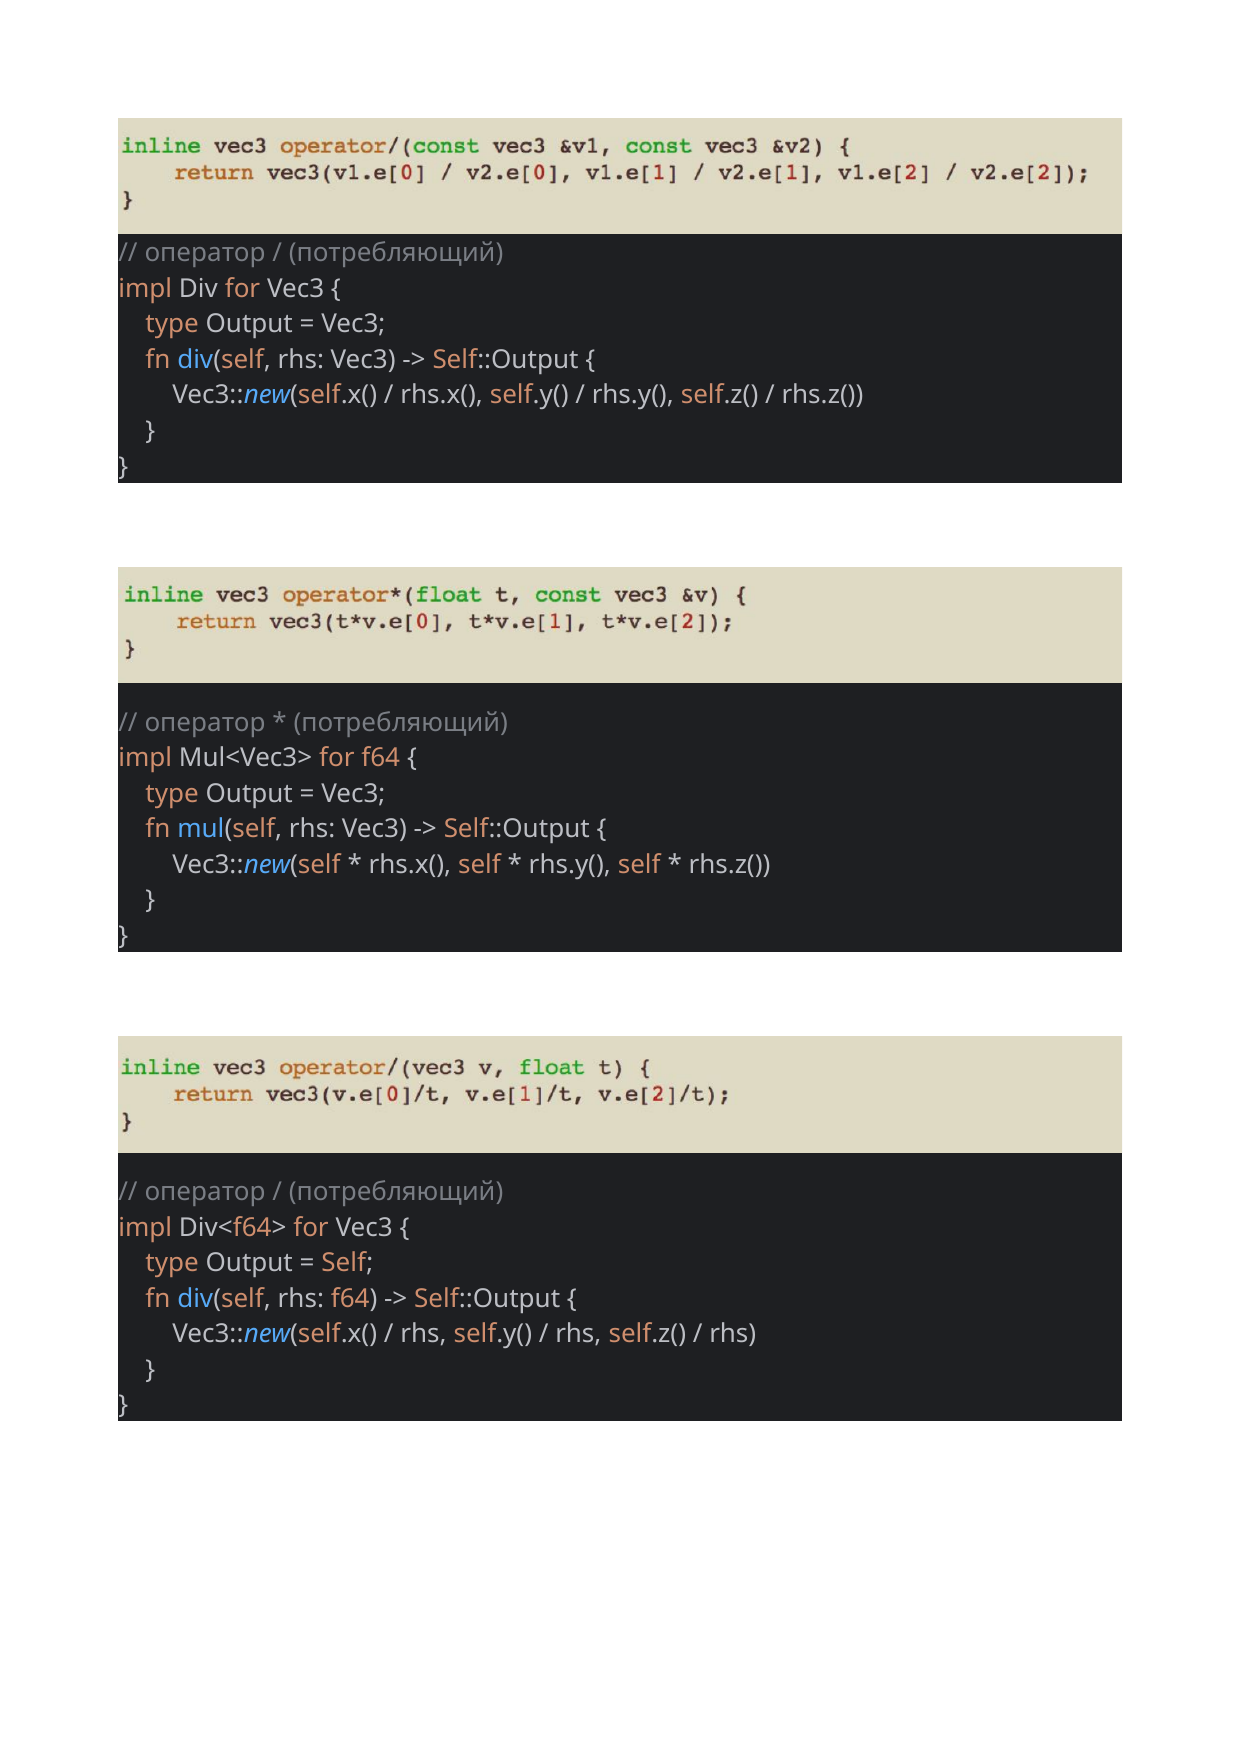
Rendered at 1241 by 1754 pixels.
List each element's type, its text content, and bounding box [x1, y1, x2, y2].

picture [118, 567, 1123, 683]
text // оператор / (потребляющий) impl Div<f64> for Vec3 { type Output = Self; fn div(self, rhs: f64) -> Self::Output { Vec3::new(self.x() / rhs, self.y() / rhs, self.z() / rhs) } } [118, 1153, 1122, 1421]
text // оператор * (потребляющий) impl Mul<Vec3> for f64 { type Output = Vec3; fn mul(self, rhs: Vec3) -> Self::Output { Vec3::new(self * rhs.x(), self * rhs.y(), self * rhs.z()) } } [118, 683, 1122, 952]
picture [118, 118, 1123, 234]
picture [118, 1036, 1123, 1153]
text // оператор / (потребляющий) impl Div for Vec3 { type Output = Vec3; fn div(self, rhs: Vec3) -> Self::Output { Vec3::new(self.x() / rhs.x(), self.y() / rhs.y(), self.z() / rhs.z()) } } [118, 234, 1122, 483]
